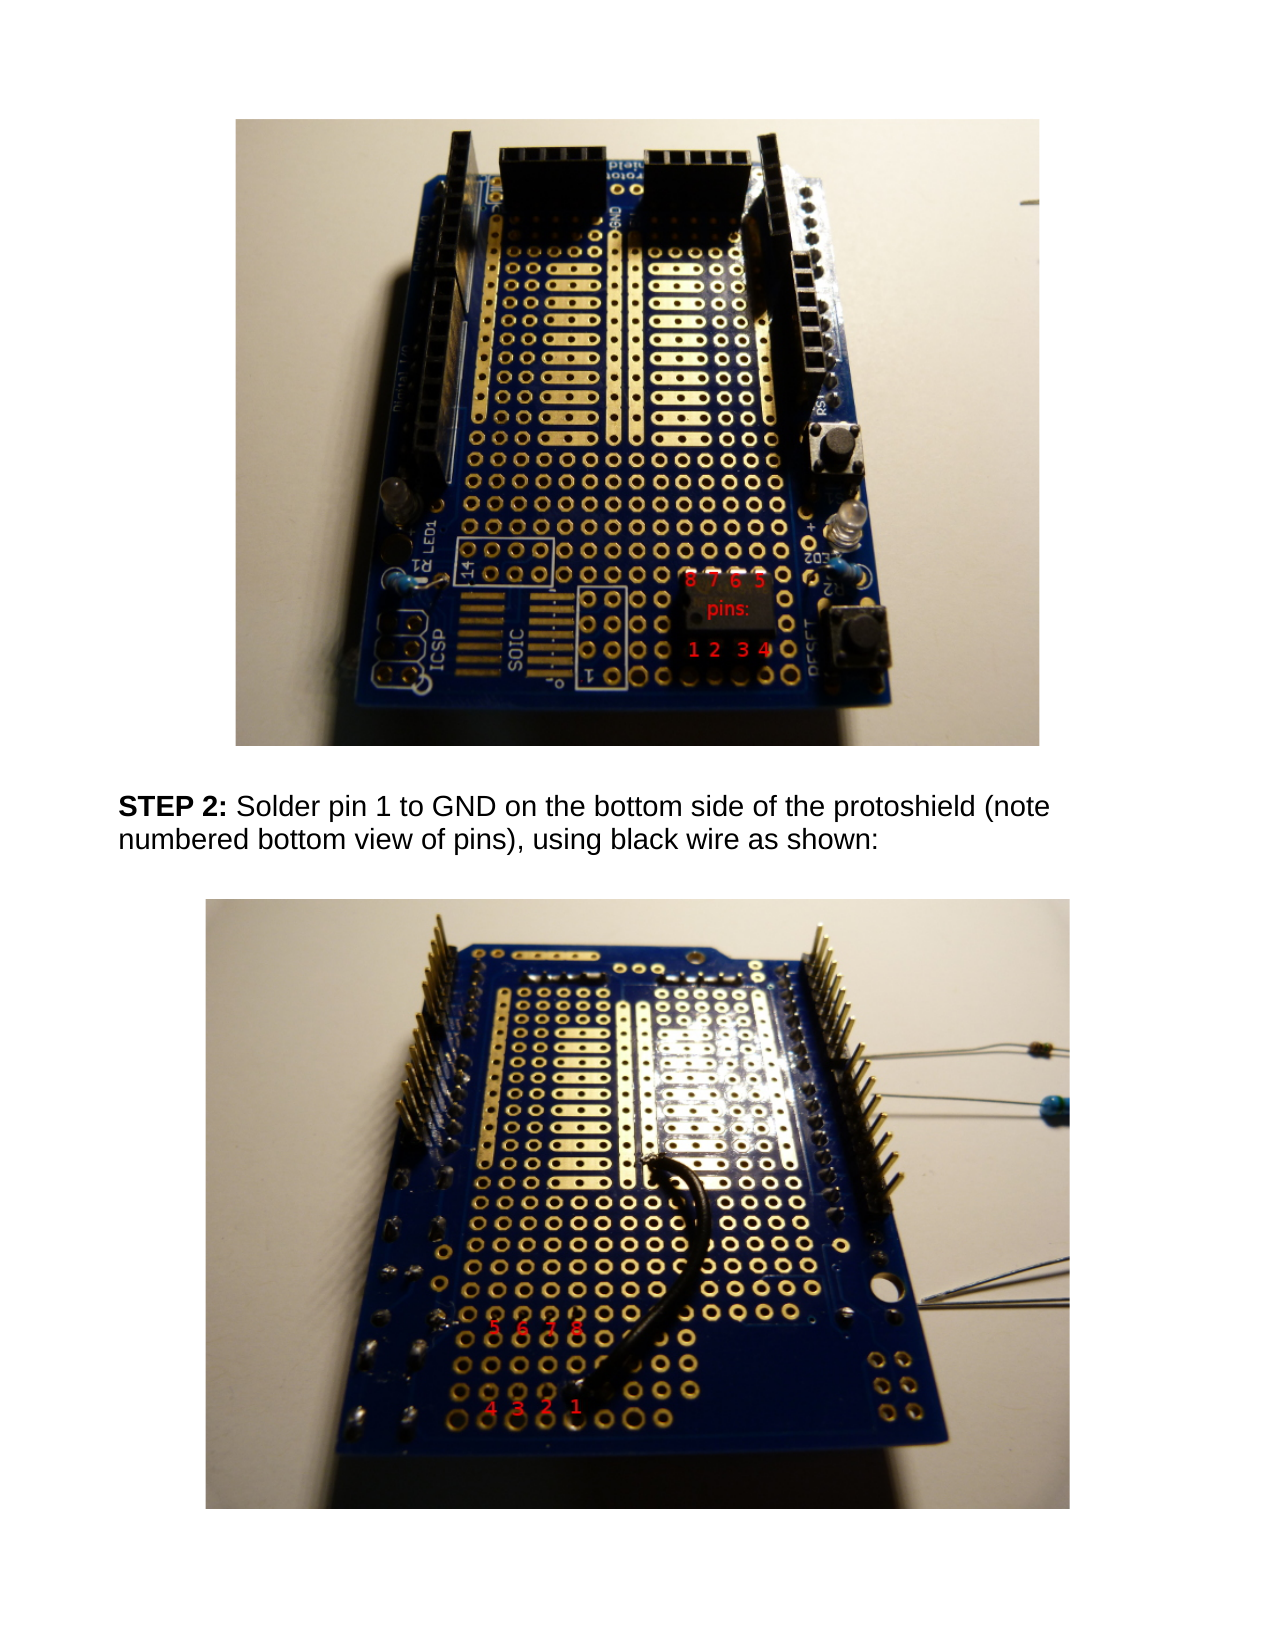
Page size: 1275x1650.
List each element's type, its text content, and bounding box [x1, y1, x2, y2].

text STEP 2: Solder pin 1 to GND on the bottom side of the protoshield (note numbered bottom view of pins), using black wire as shown: [118, 789, 1157, 856]
picture [205, 899, 1070, 1509]
picture [235, 118, 1040, 746]
